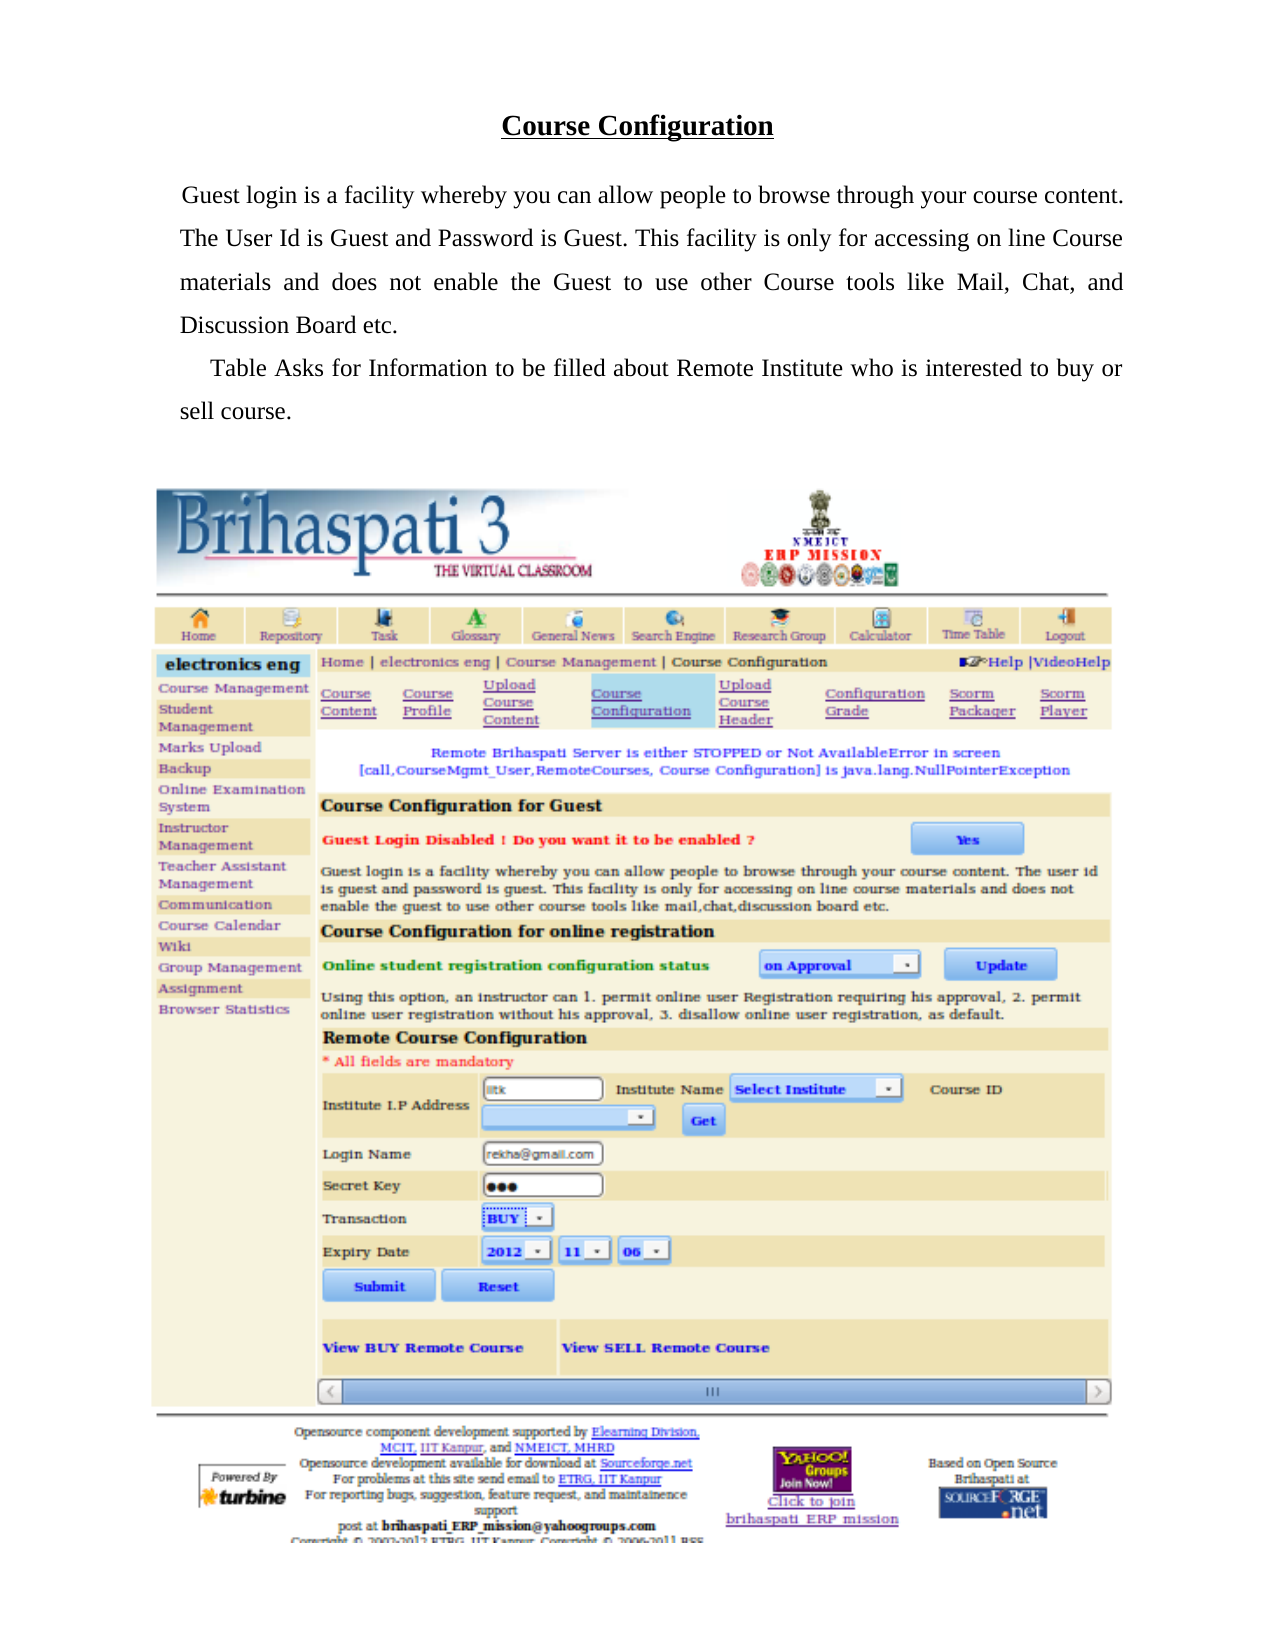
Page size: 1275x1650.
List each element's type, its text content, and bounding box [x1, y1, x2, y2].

text Table Asks for Information to be filled about Remote Institute who is interested to buy or sell course. [150, 353, 1125, 425]
text Course Configuration [150, 108, 1125, 142]
text Guest login is a facility whereby you can allow people to browse through your course content. The User Id is Guest and Password is Guest. This facility is only for accessing on line Course materials and does not enable the Guest to use other Course tools like Mail, Chat, and Discussion Board etc. [150, 180, 1125, 338]
picture [150, 482, 1125, 1543]
